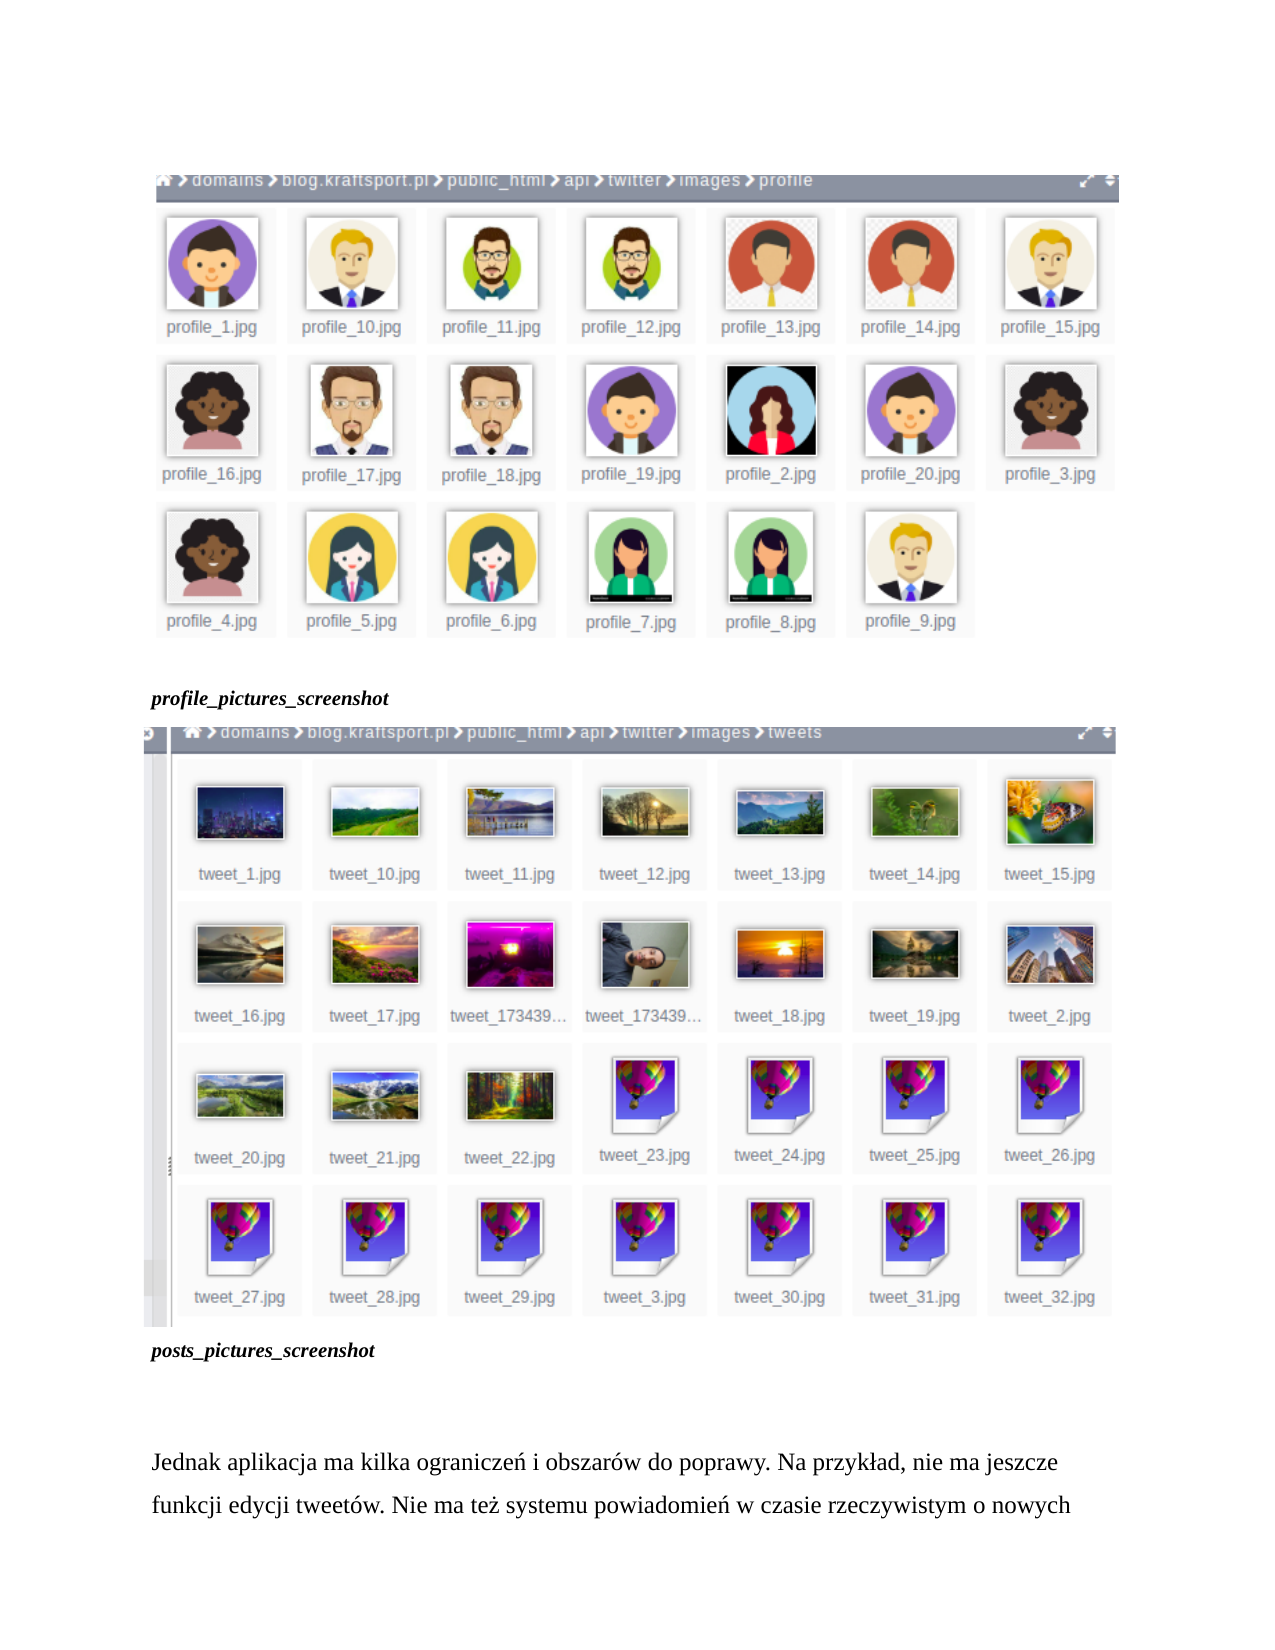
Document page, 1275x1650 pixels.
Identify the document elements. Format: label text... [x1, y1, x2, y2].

text Jednak aplikacja ma kilka ograniczeń i obszarów do poprawy. Na przykład, nie ma jeszcze funkcji edycji tweetów. Nie ma też systemu powiadomień w czasie rzeczywistym o nowych [151, 1447, 1123, 1519]
picture [143, 727, 1116, 1327]
picture [156, 175, 1119, 674]
text profile_pictures_screenshot [151, 176, 1123, 709]
text posts_pictures_screenshot [151, 736, 1123, 1362]
